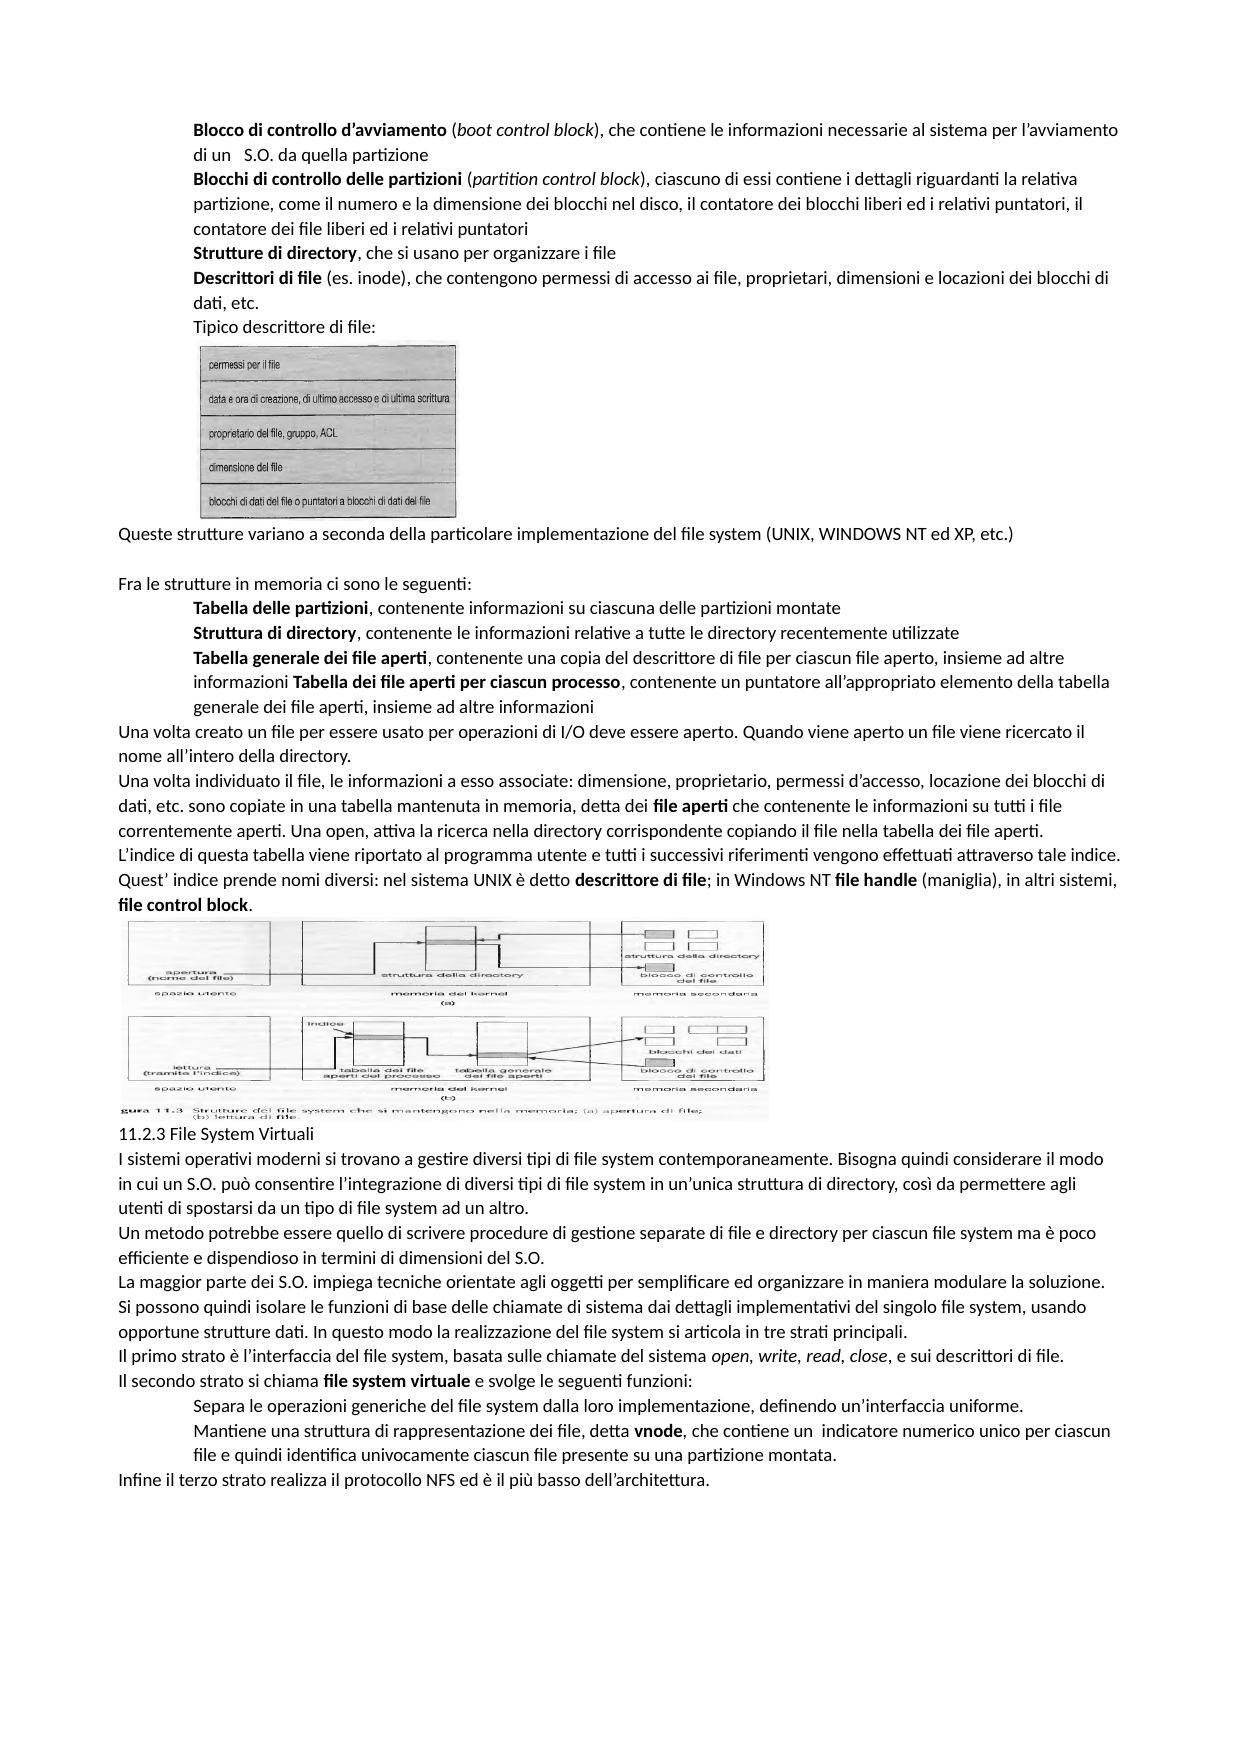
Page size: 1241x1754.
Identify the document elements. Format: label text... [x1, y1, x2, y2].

text dati, etc. sono copiate in una tabella mantenuta in memoria, detta dei file aperti che contenente le informazioni su tutti i file correntemente aperti. Una open, attiva la ricerca nella directory corrispondente copiando il file nella tabella dei file aperti. [118, 794, 1122, 842]
text Una volta creato un file per essere usato per operazioni di I/O deve essere aperto. Quando viene aperto un file viene ricercato il nome all’intero della directory. [118, 720, 1122, 768]
text Il primo strato è l’interfaccia del file system, basata sulle chiamate del sistema open, write, read, close, e sui descrittori di file. [118, 1345, 1122, 1368]
list Tabella generale dei file aperti, contenente una copia del descrittore di file per ciascun file aperto, insieme ad altre informazioni Tabella dei file aperti per ciascun processo, contenente un puntatore all’appropriato elemento della tabella generale dei file aperti, insieme ad altre informazioni [193, 646, 1122, 718]
list Mantiene una struttura di rappresentazione dei file, detta vnode, che contiene un indicatore numerico unico per ciascun file e quindi identifica univocamente ciascun file presente su una partizione montata. [193, 1419, 1122, 1466]
list Blocchi di controllo delle partizioni (partition control block), ciascuno di essi contiene i dettagli riguardanti la relativa partizione, come il numero e la dimensione dei blocchi nel disco, il contatore dei blocchi liberi ed i relativi puntatori, il contatore dei file liberi ed i relativi puntatori [193, 167, 1122, 240]
text L’indice di questa tabella viene riportato al programma utente e tutti i successivi riferimenti vengono effettuati attraverso tale indice. Quest’ indice prende nomi diversi: nel sistema UNIX è detto descrittore di file; in Windows NT file handle (maniglia), in altri sistemi, file control block. [118, 843, 1122, 916]
list Separa le operazioni generiche del file system dalla loro implementazione, definendo un’interfaccia uniforme. [193, 1394, 1122, 1417]
list Tabella delle partizioni, contenente informazioni su ciascuna delle partizioni montate [193, 597, 1122, 619]
text Il secondo strato si chiama file system virtuale e svolge le seguenti funzioni: [118, 1369, 1122, 1392]
list Strutture di directory, che si usano per organizzare i file [193, 242, 1122, 264]
text Infine il terzo strato realizza il protocollo NFS ed è il più basso dell’architettura. [118, 1468, 1122, 1491]
text I sistemi operativi moderni si trovano a gestire diversi tipi di file system contemporaneamente. Bisogna quindi considerare il modo in cui un S.O. può consentire l’integrazione di diversi tipi di file system in un’unica struttura di directory, così da permettere agli utenti di spostarsi da un tipo di file system ad un altro. [118, 1147, 1122, 1219]
list Blocco di controllo d’avviamento (boot control block), che contiene le informazioni necessarie al sistema per l’avviamento di un S.O. da quella partizione [193, 118, 1122, 166]
list Struttura di directory, contenente le informazioni relative a tutte le directory recentemente utilizzate [193, 621, 1122, 644]
text La maggior parte dei S.O. impiega tecniche orientate agli oggetti per semplificare ed organizzare in maniera modulare la soluzione. [118, 1271, 1122, 1293]
text Fra le strutture in memoria ci sono le seguenti: [118, 572, 1122, 595]
list Tipico descrittore di file: [193, 316, 1122, 338]
text Queste strutture variano a seconda della particolare implementazione del file system (UNIX, WINDOWS NT ed XP, etc.) [118, 522, 1122, 545]
text 11.2.3 File System Virtuali [118, 1122, 1122, 1145]
text Si possono quindi isolare le funzioni di base delle chiamate di sistema dai dettagli implementativi del singolo file system, usando opportune strutture dati. In questo modo la realizzazione del file system si articola in tre strati principali. [118, 1295, 1122, 1343]
text Una volta individuato il file, le informazioni a esso associate: dimensione, proprietario, permessi d’accesso, locazione dei blocchi di [118, 769, 1122, 792]
list Descrittori di file (es. inode), che contengono permessi di accesso ai file, proprietari, dimensioni e locazioni dei blocchi di dati, etc. [193, 266, 1122, 314]
text Un metodo potrebbe essere quello di scrivere procedure di gestione separate di file e directory per ciascun file system ma è poco efficiente e dispendioso in termini di dimensioni del S.O. [118, 1221, 1122, 1269]
